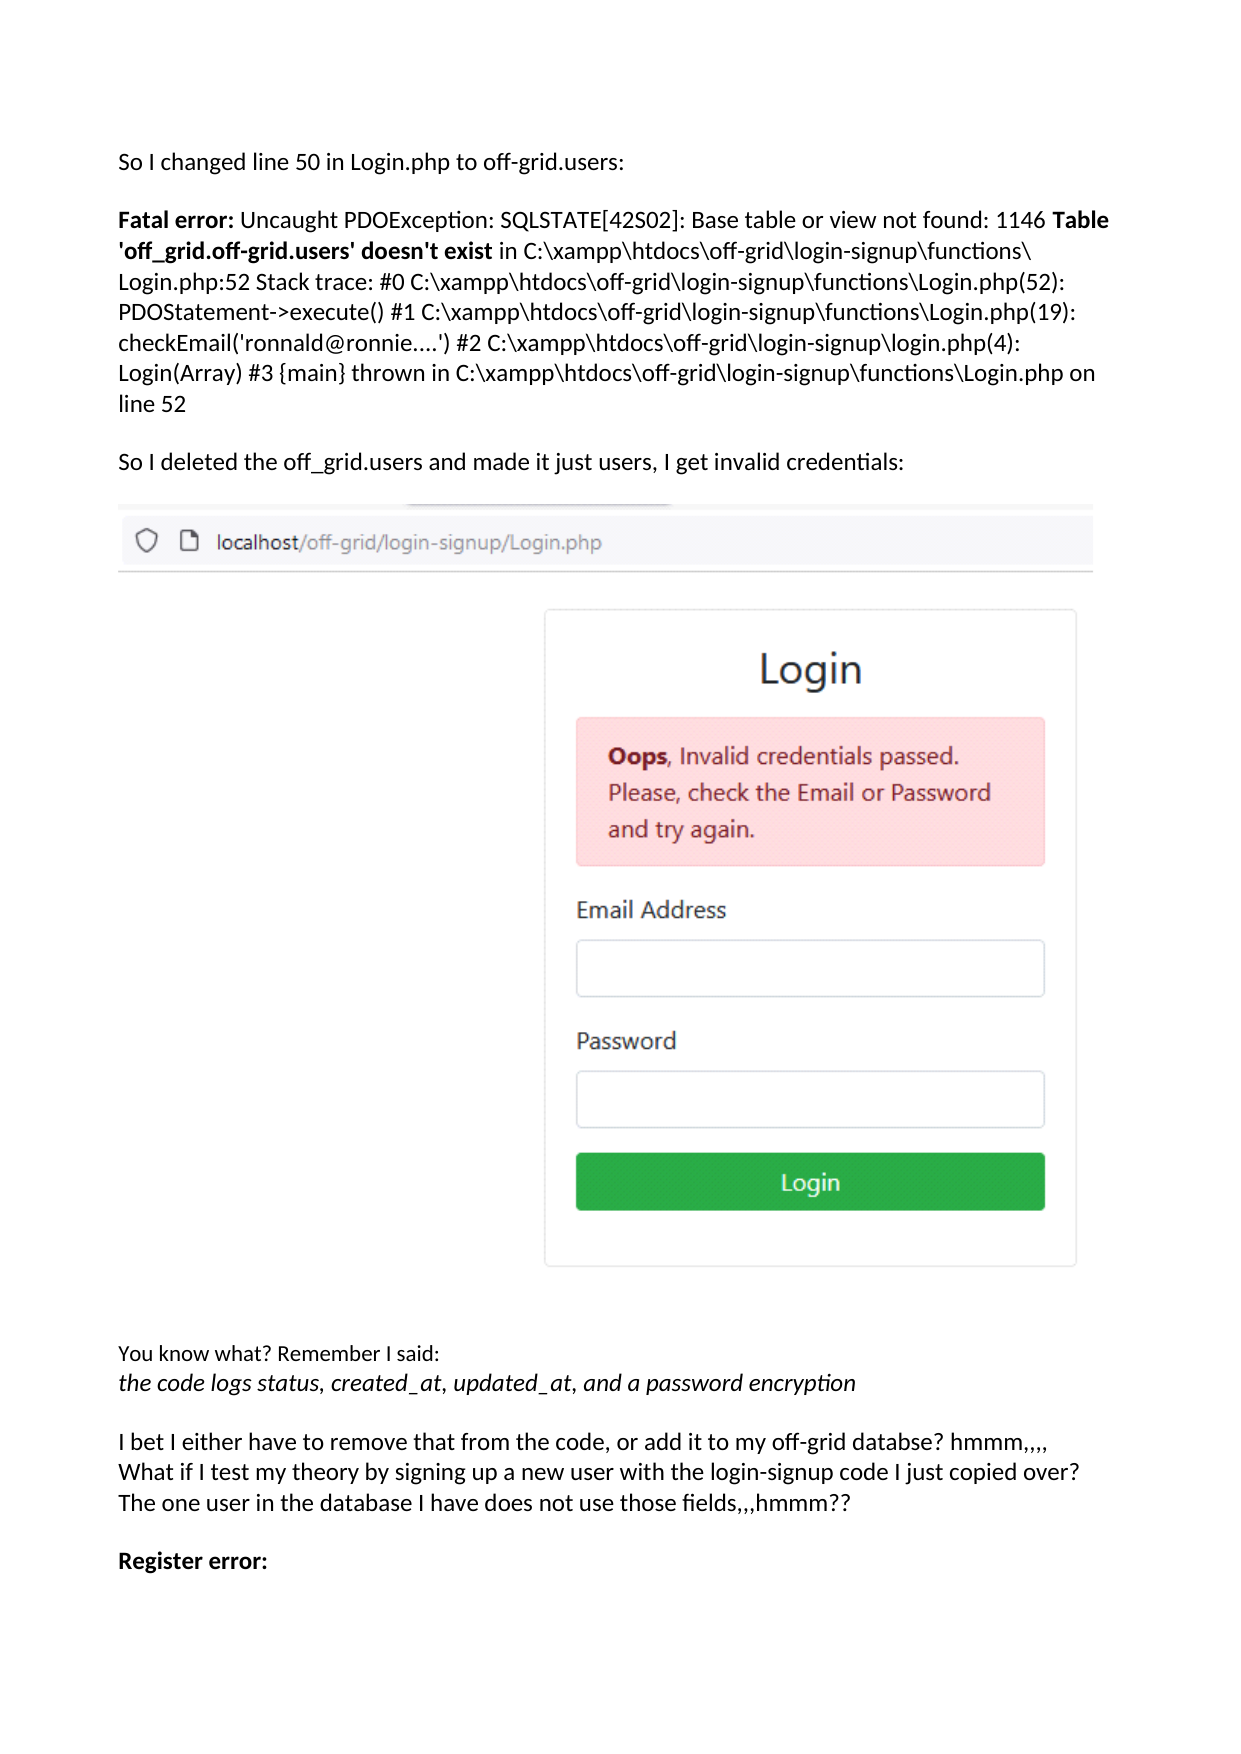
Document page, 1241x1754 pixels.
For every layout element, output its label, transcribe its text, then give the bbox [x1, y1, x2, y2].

text Fatal error: Uncaught PDOException: SQLSTATE[42S02]: Base table or view not found: 1146 Table 'off_grid.off-grid.users' doesn't exist in C:\xampp\htdocs\off-grid\login-signup\functions\Login.php:52 Stack trace: #0 C:\xampp\htdocs\off-grid\login-signup\functions\Login.php(52): PDOStatement->execute() #1 C:\xampp\htdocs\off-grid\login-signup\functions\Login.php(19): checkEmail('ronnald@ronnie....') #2 C:\xampp\htdocs\off-grid\login-signup\login.php(4): Login(Array) #3 {main} thrown in C:\xampp\htdocs\off-grid\login-signup\functions\Login.php on line 52 [118, 205, 1122, 418]
text Register error: [118, 1545, 1122, 1576]
text So I deleted the off_grid.users and made it just users, I get invalid credentials: [118, 446, 1122, 477]
text What if I test my theory by signing up a new user with the login-signup code I just copied over? The one user in the database I have does not use those fields,,,hmmm?? [118, 1456, 1122, 1517]
text So I changed line 50 in Login.php to off-grid.users: [118, 146, 1122, 177]
text the code logs status, created_at, updated_at, and a password encryption [118, 1367, 1122, 1398]
text You know what? Remember I said: [118, 1339, 1122, 1367]
text I bet I either have to remove that from the code, or add it to my off-grid databse? hmmm,,,, [118, 1426, 1122, 1456]
